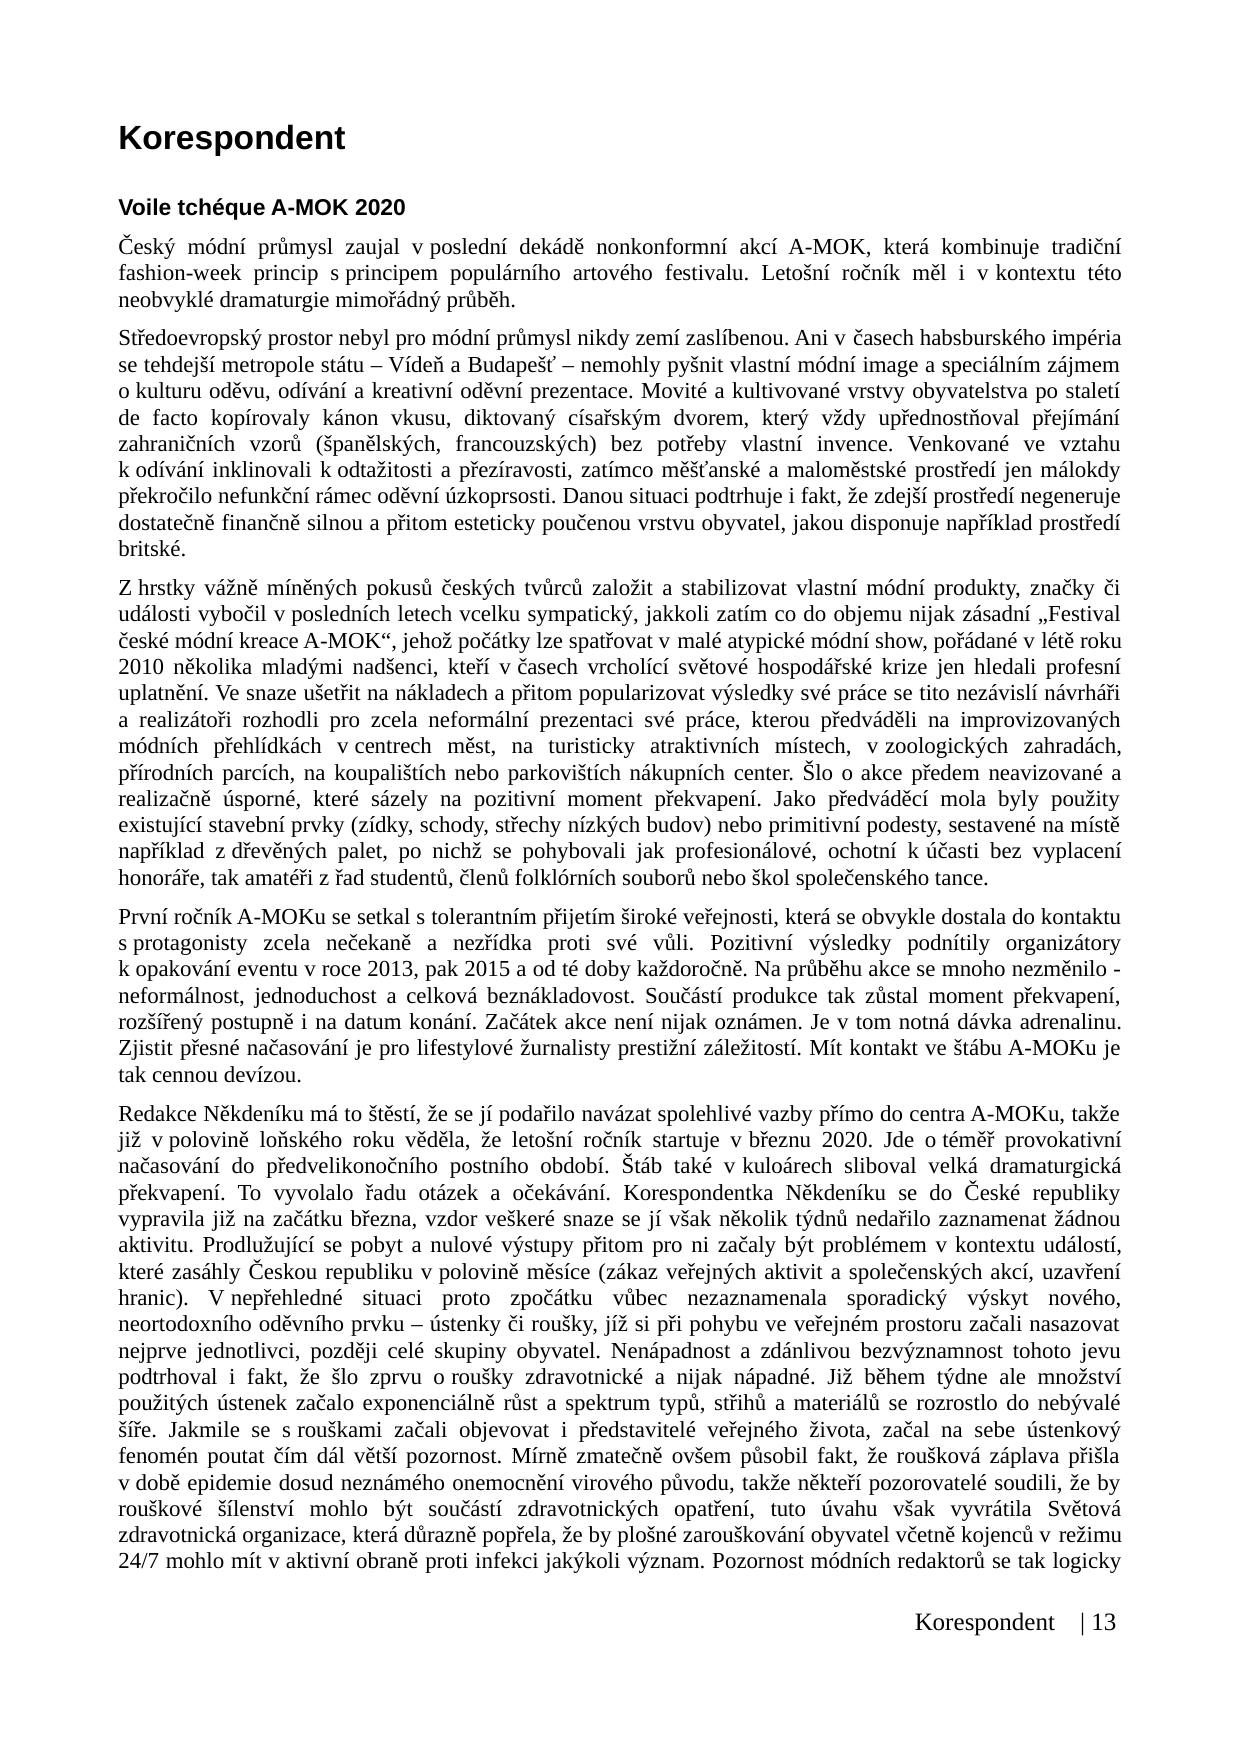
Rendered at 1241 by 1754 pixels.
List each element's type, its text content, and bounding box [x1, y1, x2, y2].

text Český módní průmysl zaujal v poslední dekádě nonkonformní akcí A-MOK, která kombinuje tradiční fashion-week princip s principem populárního artového festivalu. Letošní ročník měl i v kontextu této neobvyklé dramaturgie mimořádný průběh. [118, 233, 1122, 312]
text Z hrstky vážně míněných pokusů českých tvůrců založit a stabilizovat vlastní módní produkty, značky či události vybočil v posledních letech vcelku sympatický, jakkoli zatím co do objemu nijak zásadní „Festival české módní kreace A-MOK“, jehož počátky lze spatřovat v malé atypické módní show, pořádané v létě roku 2010 několika mladými nadšenci, kteří v časech vrcholící světové hospodářské krize jen hledali profesní uplatnění. Ve snaze ušetřit na nákladech a přitom popularizovat výsledky své práce se tito nezávislí návrháři a realizátoři rozhodli pro zcela neformální prezentaci své práce, kterou předváděli na improvizovaných módních přehlídkách v centrech měst, na turisticky atraktivních místech, v zoologických zahradách, přírodních parcích, na koupalištích nebo parkovištích nákupních center. Šlo o akce předem neavizované a realizačně úsporné, které sázely na pozitivní moment překvapení. Jako předváděcí mola byly použity existující stavební prvky (zídky, schody, střechy nízkých budov) nebo primitivní podesty, sestavené na místě například z dřevěných palet, po nichž se pohybovali jak profesionálové, ochotní k účasti bez vyplacení honoráře, tak amatéři z řad studentů, členů folklórních souborů nebo škol společenského tance. [118, 574, 1122, 890]
subtitle Voile tchéque A-MOK 2020 [118, 194, 1122, 221]
subtitle Korespondent [118, 118, 1122, 157]
text Redakce Někdeníku má to štěstí, že se jí podařilo navázat spolehlivé vazby přímo do centra A-MOKu, takže již v polovině loňského roku věděla, že letošní ročník startuje v březnu 2020. Jde o téměř provokativní načasování do předvelikonočního postního období. Štáb také v kuloárech sliboval velká dramaturgická překvapení. To vyvolalo řadu otázek a očekávání. Korespondentka Někdeníku se do České republiky vypravila již na začátku března, vzdor veškeré snaze se jí však několik týdnů nedařilo zaznamenat žádnou aktivitu. Prodlužující se pobyt a nulové výstupy přitom pro ni začaly být problémem v kontextu událostí, které zasáhly Českou republiku v polovině měsíce (zákaz veřejných aktivit a společenských akcí, uzavření hranic). V nepřehledné situaci proto zpočátku vůbec nezaznamenala sporadický výskyt nového, neortodoxního oděvního prvku – ústenky či roušky, jíž si při pohybu ve veřejném prostoru začali nasazovat nejprve jednotlivci, později celé skupiny obyvatel. Nenápadnost a zdánlivou bezvýznamnost tohoto jevu podtrhoval i fakt, že šlo zprvu o roušky zdravotnické a nijak nápadné. Již během týdne ale množství použitých ústenek začalo exponenciálně růst a spektrum typů, střihů a materiálů se rozrostlo do nebývalé šíře. Jakmile se s rouškami začali objevovat i představitelé veřejného života, začal na sebe ústenkový fenomén poutat čím dál větší pozornost. Mírně zmatečně ovšem působil fakt, že roušková záplava přišla v době epidemie dosud neznámého onemocnění virového původu, takže někteří pozorovatelé soudili, že by rouškové šílenství mohlo být součástí zdravotnických opatření, tuto úvahu však vyvrátila Světová zdravotnická organizace, která důrazně popřela, že by plošné zarouškování obyvatel včetně kojenců v režimu 24/7 mohlo mít v aktivní obraně proti infekci jakýkoli význam. Pozornost módních redaktorů se tak logicky [118, 1099, 1122, 1574]
text První ročník A-MOKu se setkal s tolerantním přijetím široké veřejnosti, která se obvykle dostala do kontaktu s protagonisty zcela nečekaně a nezřídka proti své vůli. Pozitivní výsledky podnítily organizátory k opakování eventu v roce 2013, pak 2015 a od té doby každoročně. Na průběhu akce se mnoho nezměnilo - neformálnost, jednoduchost a celková beznákladovost. Součástí produkce tak zůstal moment překvapení, rozšířený postupně i na datum konání. Začátek akce není nijak oznámen. Je v tom notná dávka adrenalinu. Zjistit přesné načasování je pro lifestylové žurnalisty prestižní záležitostí. Mít kontakt ve štábu A-MOKu je tak cennou devízou. [118, 903, 1122, 1087]
text Středoevropský prostor nebyl pro módní průmysl nikdy zemí zaslíbenou. Ani v časech habsburského impéria se tehdejší metropole státu – Vídeň a Budapešť – nemohly pyšnit vlastní módní image a speciálním zájmem o kulturu oděvu, odívání a kreativní oděvní prezentace. Movité a kultivované vrstvy obyvatelstva po staletí de facto kopírovaly kánon vkusu, diktovaný císařským dvorem, který vždy upřednostňoval přejímání zahraničních vzorů (španělských, francouzských) bez potřeby vlastní invence. Venkované ve vztahu k odívání inklinovali k odtažitosti a přezíravosti, zatímco měšťanské a maloměstské prostředí jen málokdy překročilo nefunkční rámec oděvní úzkoprsosti. Danou situaci podtrhuje i fakt, že zdejší prostředí negeneruje dostatečně finančně silnou a přitom esteticky poučenou vrstvu obyvatel, jakou disponuje například prostředí britské. [118, 324, 1122, 562]
